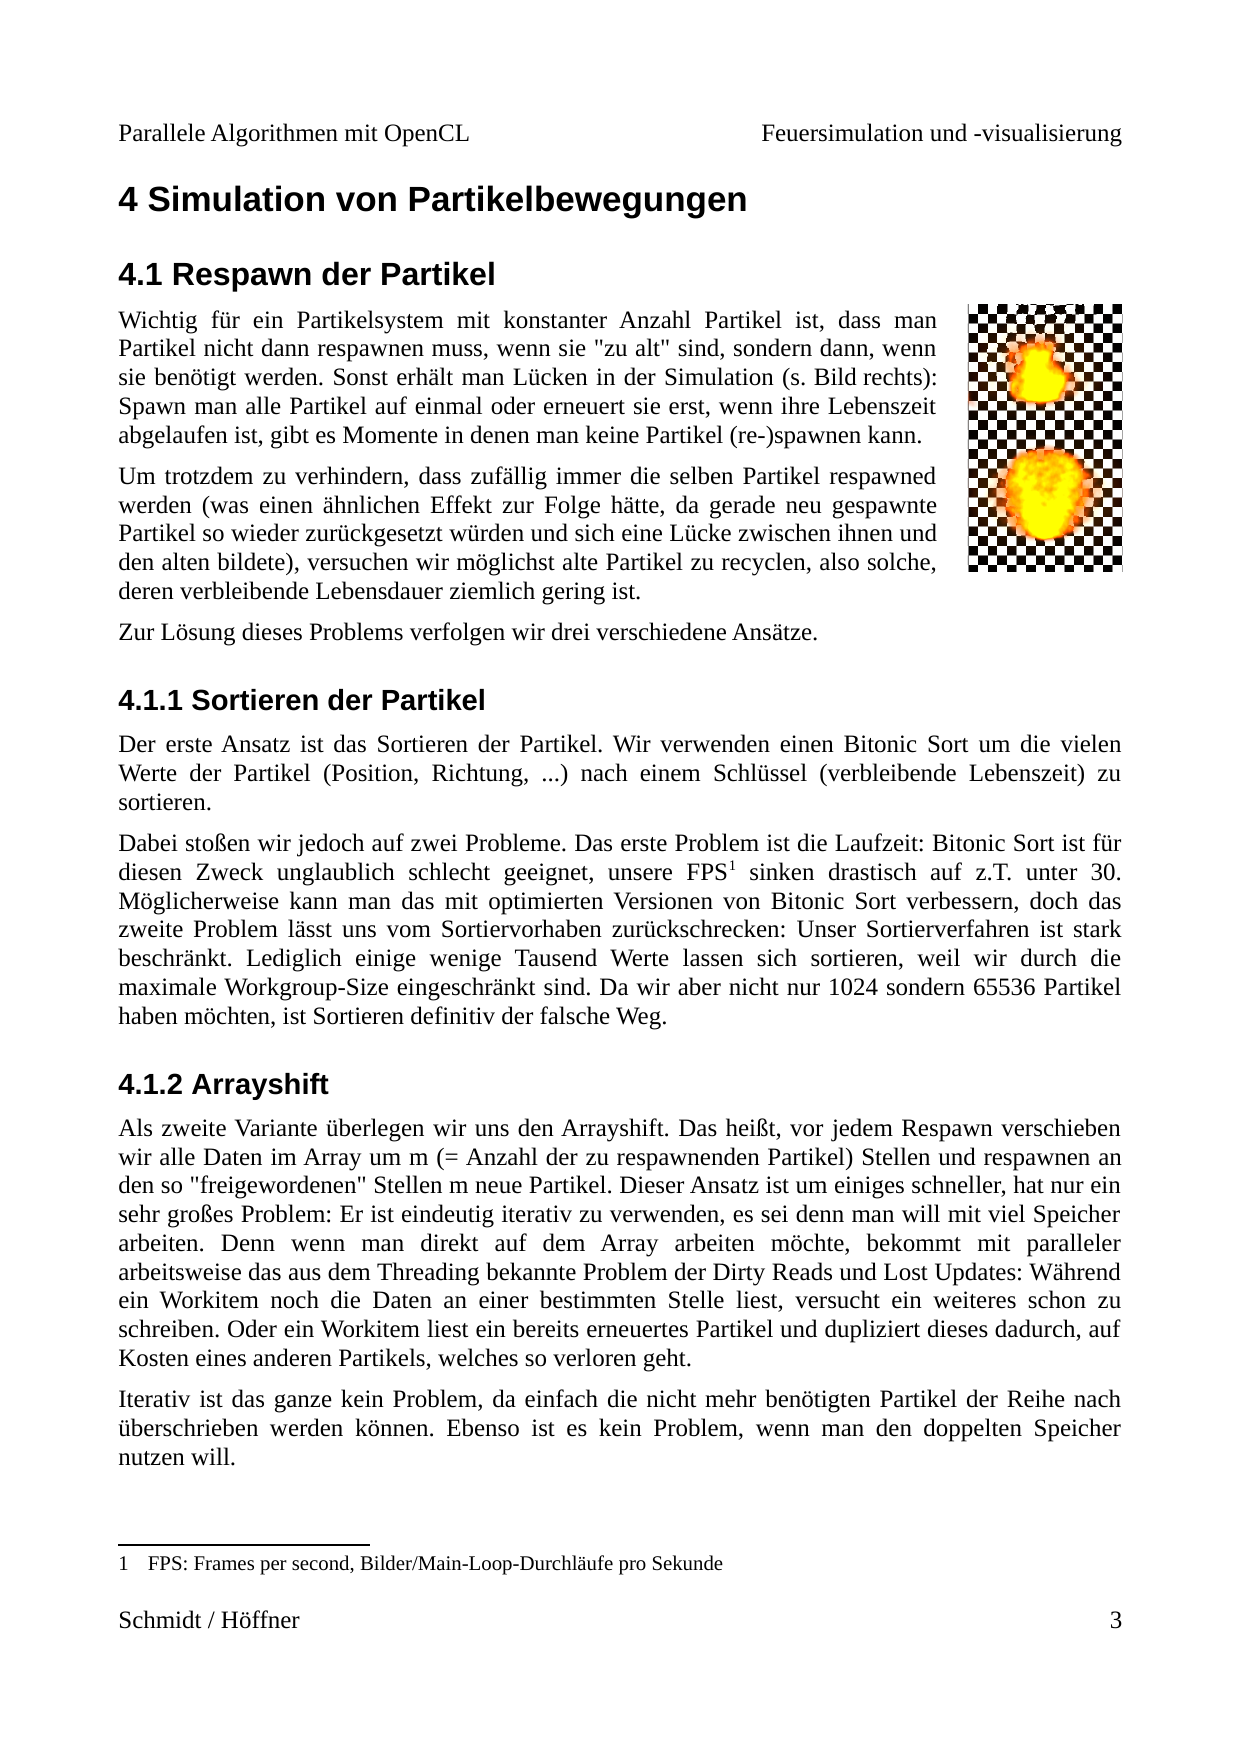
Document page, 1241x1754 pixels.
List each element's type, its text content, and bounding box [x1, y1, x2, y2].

subtitle Arrayshift [118, 1067, 1122, 1101]
subtitle Sortieren der Partikel [118, 683, 1122, 717]
text Der erste Ansatz ist das Sortieren der Partikel. Wir verwenden einen Bitonic Sort um die vielen Werte der Partikel (Position, Richtung, ...) nach einem Schlüssel (verbleibende Lebenszeit) zu sortieren. [118, 729, 1122, 816]
subtitle Respawn der Partikel [118, 255, 1122, 292]
text Iterativ ist das ganze kein Problem, da einfach die nicht mehr benötigten Partikel der Reihe nach überschrieben werden können. Ebenso ist es kein Problem, wenn man den doppelten Speicher nutzen will. [118, 1384, 1122, 1471]
picture [967, 304, 1123, 572]
text Zur Lösung dieses Problems verfolgen wir drei verschiedene Ansätze. [118, 617, 1122, 646]
text FPS: Frames per second, Bilder/Main-Loop-Durchläufe pro Sekunde [118, 1551, 1122, 1575]
text Als zweite Variante überlegen wir uns den Arrayshift. Das heißt, vor jedem Respawn verschieben wir alle Daten im Array um m (= Anzahl der zu respawnenden Partikel) Stellen und respawnen an den so "freigewordenen" Stellen m neue Partikel. Dieser Ansatz ist um einiges schneller, hat nur ein sehr großes Problem: Er ist eindeutig iterativ zu verwenden, es sei denn man will mit viel Speicher arbeiten. Denn wenn man direkt auf dem Array arbeiten möchte, bekommt mit paralleler arbeitsweise das aus dem Threading bekannte Problem der Dirty Reads und Lost Updates: Während ein Workitem noch die Daten an einer bestimmten Stelle liest, versucht ein weiteres schon zu schreiben. Oder ein Workitem liest ein bereits erneuertes Partikel und dupliziert dieses dadurch, auf Kosten eines anderen Partikels, welches so verloren geht. [118, 1113, 1122, 1372]
text Dabei stoßen wir jedoch auf zwei Probleme. Das erste Problem ist die Laufzeit: Bitonic Sort ist für diesen Zweck unglaublich schlecht geeignet, unsere FPS sinken drastisch auf z.T. unter 30. Möglicherweise kann man das mit optimierten Versionen von Bitonic Sort verbessern, doch das zweite Problem lässt uns vom Sortiervorhaben zurückschrecken: Unser Sortierverfahren ist stark beschränkt. Lediglich einige wenige Tausend Werte lassen sich sortieren, weil wir durch die maximale Workgroup-Size eingeschränkt sind. Da wir aber nicht nur 1024 sondern 65536 Partikel haben möchten, ist Sortieren definitiv der falsche Weg. [118, 828, 1122, 1029]
text Um trotzdem zu verhindern, dass zufällig immer die selben Partikel respawned werden (was einen ähnlichen Effekt zur Folge hätte, da gerade neu gespawnte Partikel so wieder zurückgesetzt würden und sich eine Lücke zwischen ihnen und den alten bildete), versuchen wir möglichst alte Partikel zu recyclen, also solche, deren verbleibende Lebensdauer ziemlich gering ist. [118, 461, 1122, 605]
subtitle Simulation von Partikelbewegungen [118, 178, 1122, 218]
text Wichtig für ein Partikelsystem mit konstanter Anzahl Partikel ist, dass man Partikel nicht dann respawnen muss, wenn sie "zu alt" sind, sondern dann, wenn sie benötigt werden. Sonst erhält man Lücken in der Simulation (s. Bild rechts): Spawn man alle Partikel auf einmal oder erneuert sie erst, wenn ihre Lebenszeit abgelaufen ist, gibt es Momente in denen man keine Partikel (re-)spawnen kann. [118, 305, 967, 448]
